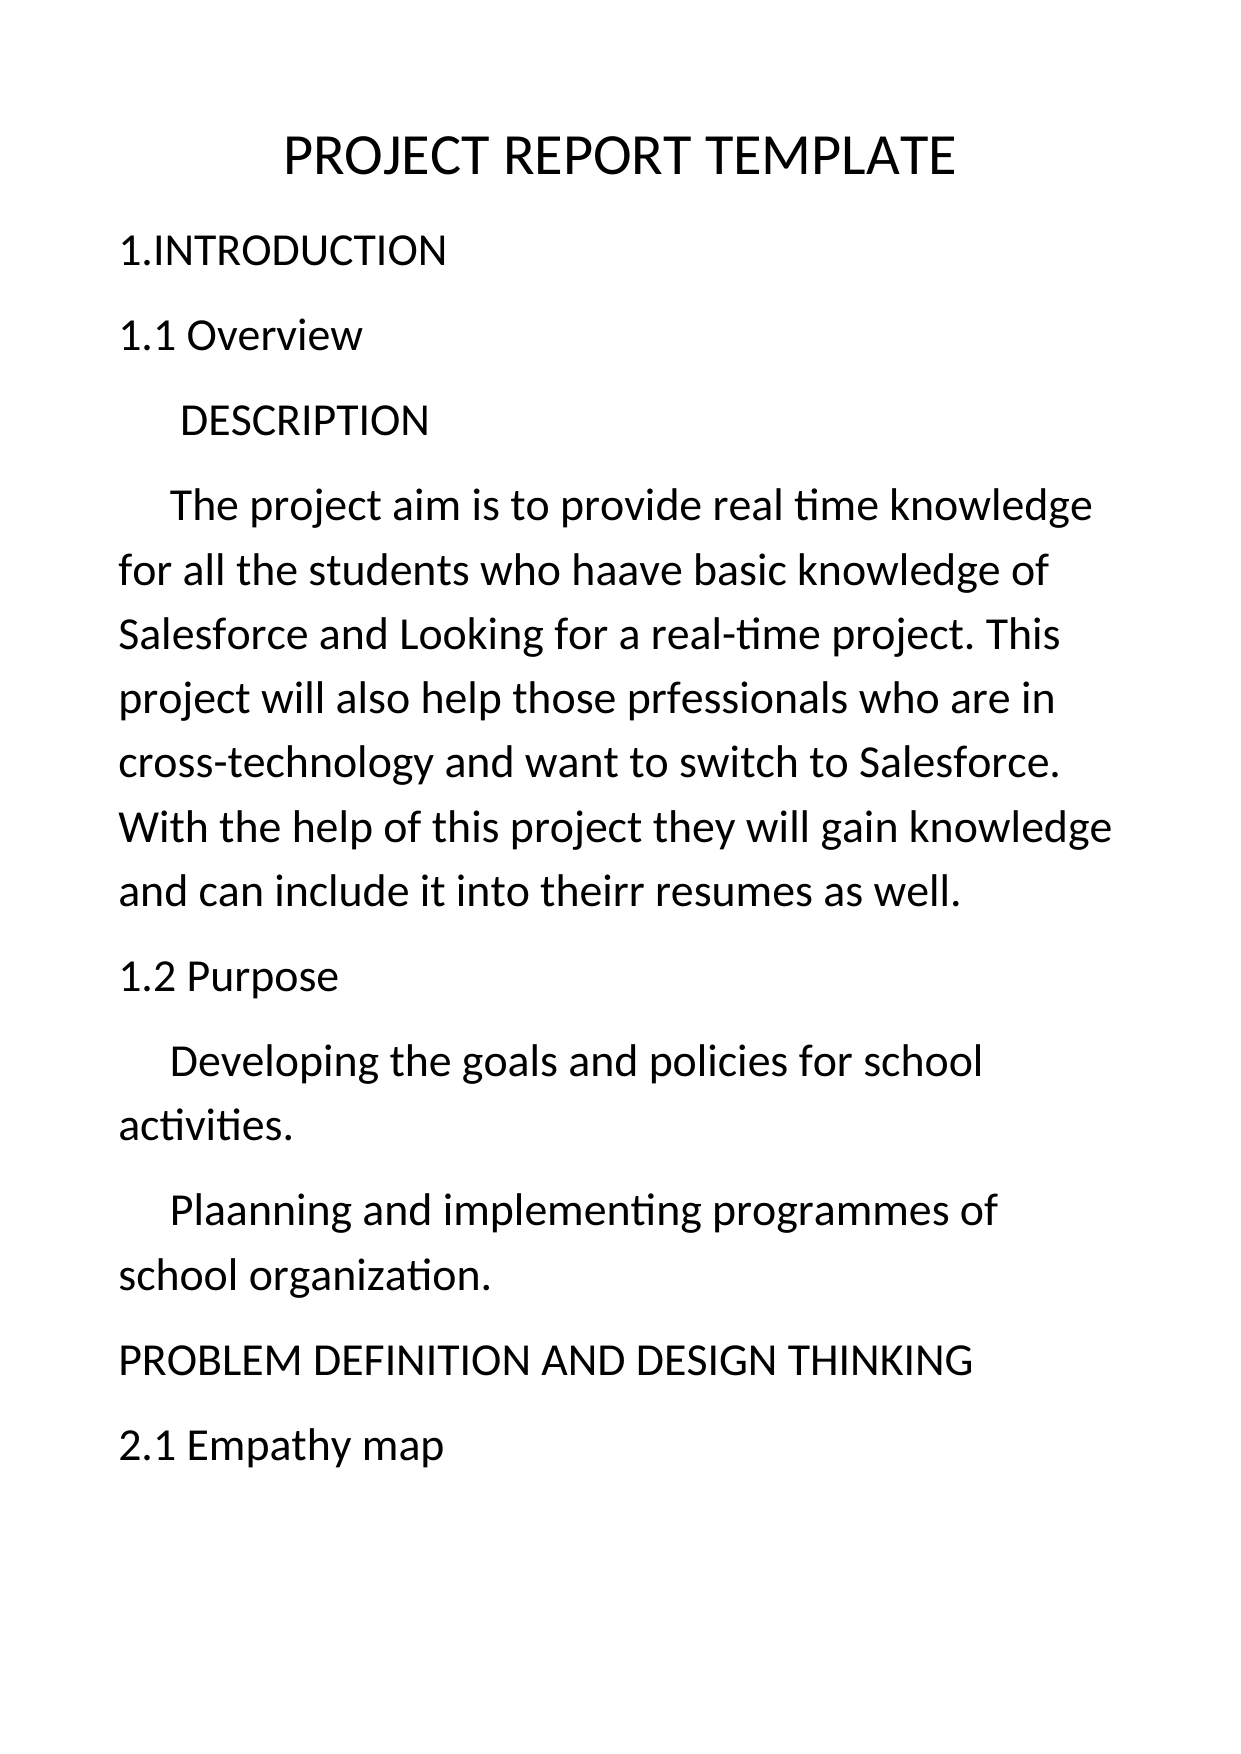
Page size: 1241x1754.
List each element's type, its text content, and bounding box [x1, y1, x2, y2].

text DESCRIPTION [118, 391, 1122, 447]
text 2.1 Empathy map [118, 1416, 1122, 1472]
text PROJECT REPORT TEMPLATE [118, 118, 1122, 189]
text 1.1 Overview [118, 306, 1122, 362]
text PROBLEM DEFINITION AND DESIGN THINKING [118, 1331, 1122, 1387]
text Developing the goals and policies for school activities. [118, 1032, 1122, 1152]
text The project aim is to provide real time knowledge for all the students who haave basic knowledge of Salesforce and Looking for a real-time project. This project will also help those prfessionals who are in cross-technology and want to switch to Salesforce. With the help of this project they will gain knowledge and can include it into theirr resumes as well. [118, 476, 1122, 918]
text 1.2 Purpose [118, 947, 1122, 1003]
text Plaanning and implementing programmes of school organization. [118, 1181, 1122, 1302]
text 1.INTRODUCTION [118, 221, 1122, 277]
